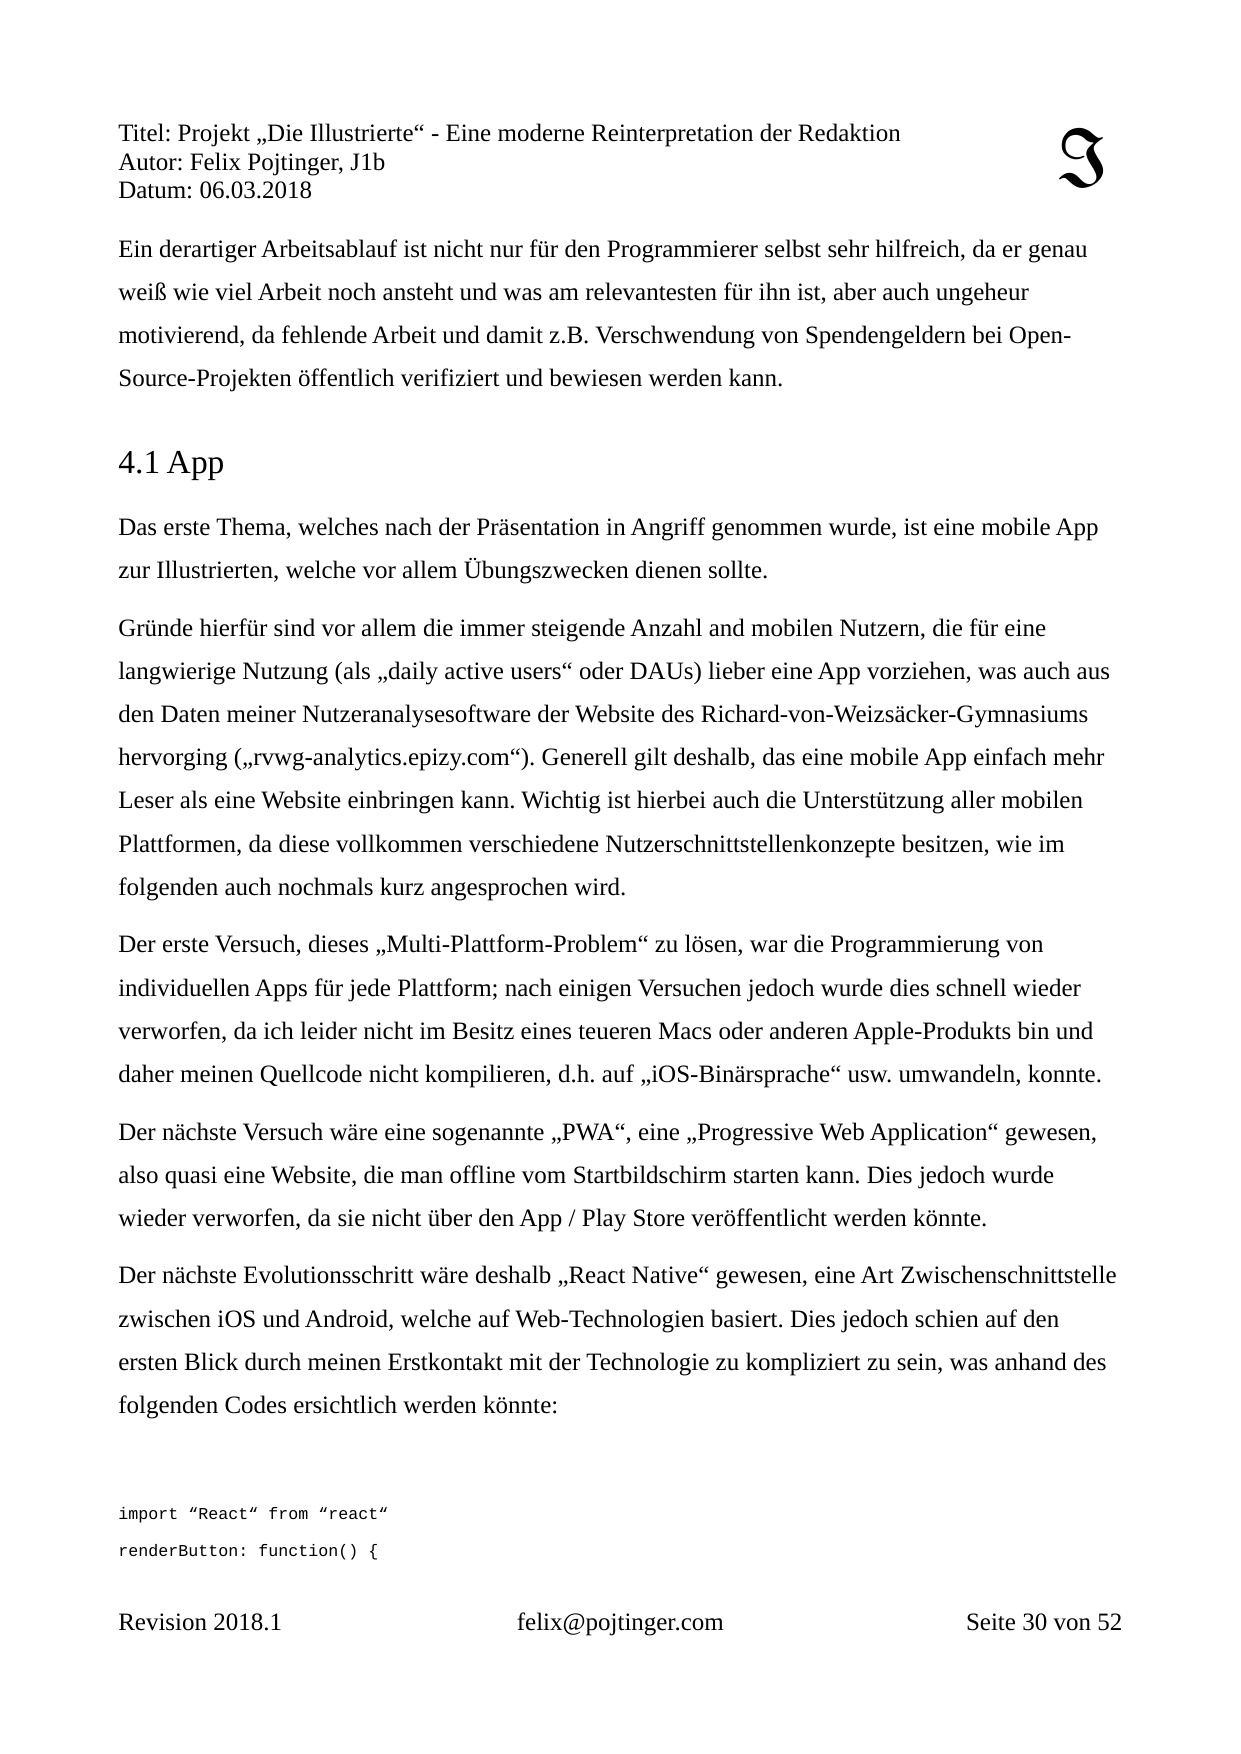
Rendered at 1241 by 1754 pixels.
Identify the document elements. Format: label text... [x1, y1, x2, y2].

picture [1046, 120, 1120, 194]
text Das erste Thema, welches nach der Präsentation in Angriff genommen wurde, ist eine mobile App zur Illustrierten, welche vor allem Übungszwecken dienen sollte. [118, 512, 1122, 584]
text Der erste Versuch, dieses „Multi-Plattform-Problem“ zu lösen, war die Programmierung von individuellen Apps für jede Plattform; nach einigen Versuchen jedoch wurde dies schnell wieder verworfen, da ich leider nicht im Besitz eines teueren Macs oder anderen Apple-Produkts bin und daher meinen Quellcode nicht kompilieren, d.h. auf „iOS-Binärsprache“ usw. umwandeln, konnte. [118, 929, 1122, 1088]
text Der nächste Evolutionsschritt wäre deshalb „React Native“ gewesen, eine Art Zwischenschnittstelle zwischen iOS und Android, welche auf Web-Technologien basiert. Dies jedoch schien auf den ersten Blick durch meinen Erstkontakt mit der Technologie zu kompliziert zu sein, was anhand des folgenden Codes ersichtlich werden könnte: [118, 1261, 1122, 1419]
text import “React“ from “react“ [118, 1505, 1122, 1524]
text renderButton: function() { [118, 1543, 1122, 1562]
subtitle 4.1 App [118, 442, 1122, 480]
text Der nächste Versuch wäre eine sogenannte „PWA“, eine „Progressive Web Application“ gewesen, also quasi eine Website, die man offline vom Startbildschirm starten kann. Dies jedoch wurde wieder verworfen, da sie nicht über den App / Play Store veröffentlicht werden könnte. [118, 1117, 1122, 1232]
text Gründe hierfür sind vor allem die immer steigende Anzahl and mobilen Nutzern, die für eine langwierige Nutzung (als „daily active users“ oder DAUs) lieber eine App vorziehen, was auch aus den Daten meiner Nutzeranalysesoftware der Website des Richard-von-Weizsäcker-Gymnasiums hervorging („rvwg-analytics.epizy.com“). Generell gilt deshalb, das eine mobile App einfach mehr Leser als eine Website einbringen kann. Wichtig ist hierbei auch die Unterstützung aller mobilen Plattformen, da diese vollkommen verschiedene Nutzerschnittstellenkonzepte besitzen, wie im folgenden auch nochmals kurz angesprochen wird. [118, 613, 1122, 901]
text Ein derartiger Arbeitsablauf ist nicht nur für den Programmierer selbst sehr hilfreich, da er genau weiß wie viel Arbeit noch ansteht und was am relevantesten für ihn ist, aber auch ungeheur motivierend, da fehlende Arbeit und damit z.B. Verschwendung von Spendengeldern bei Open-Source-Projekten öffentlich verifiziert und bewiesen werden kann. [118, 234, 1122, 392]
